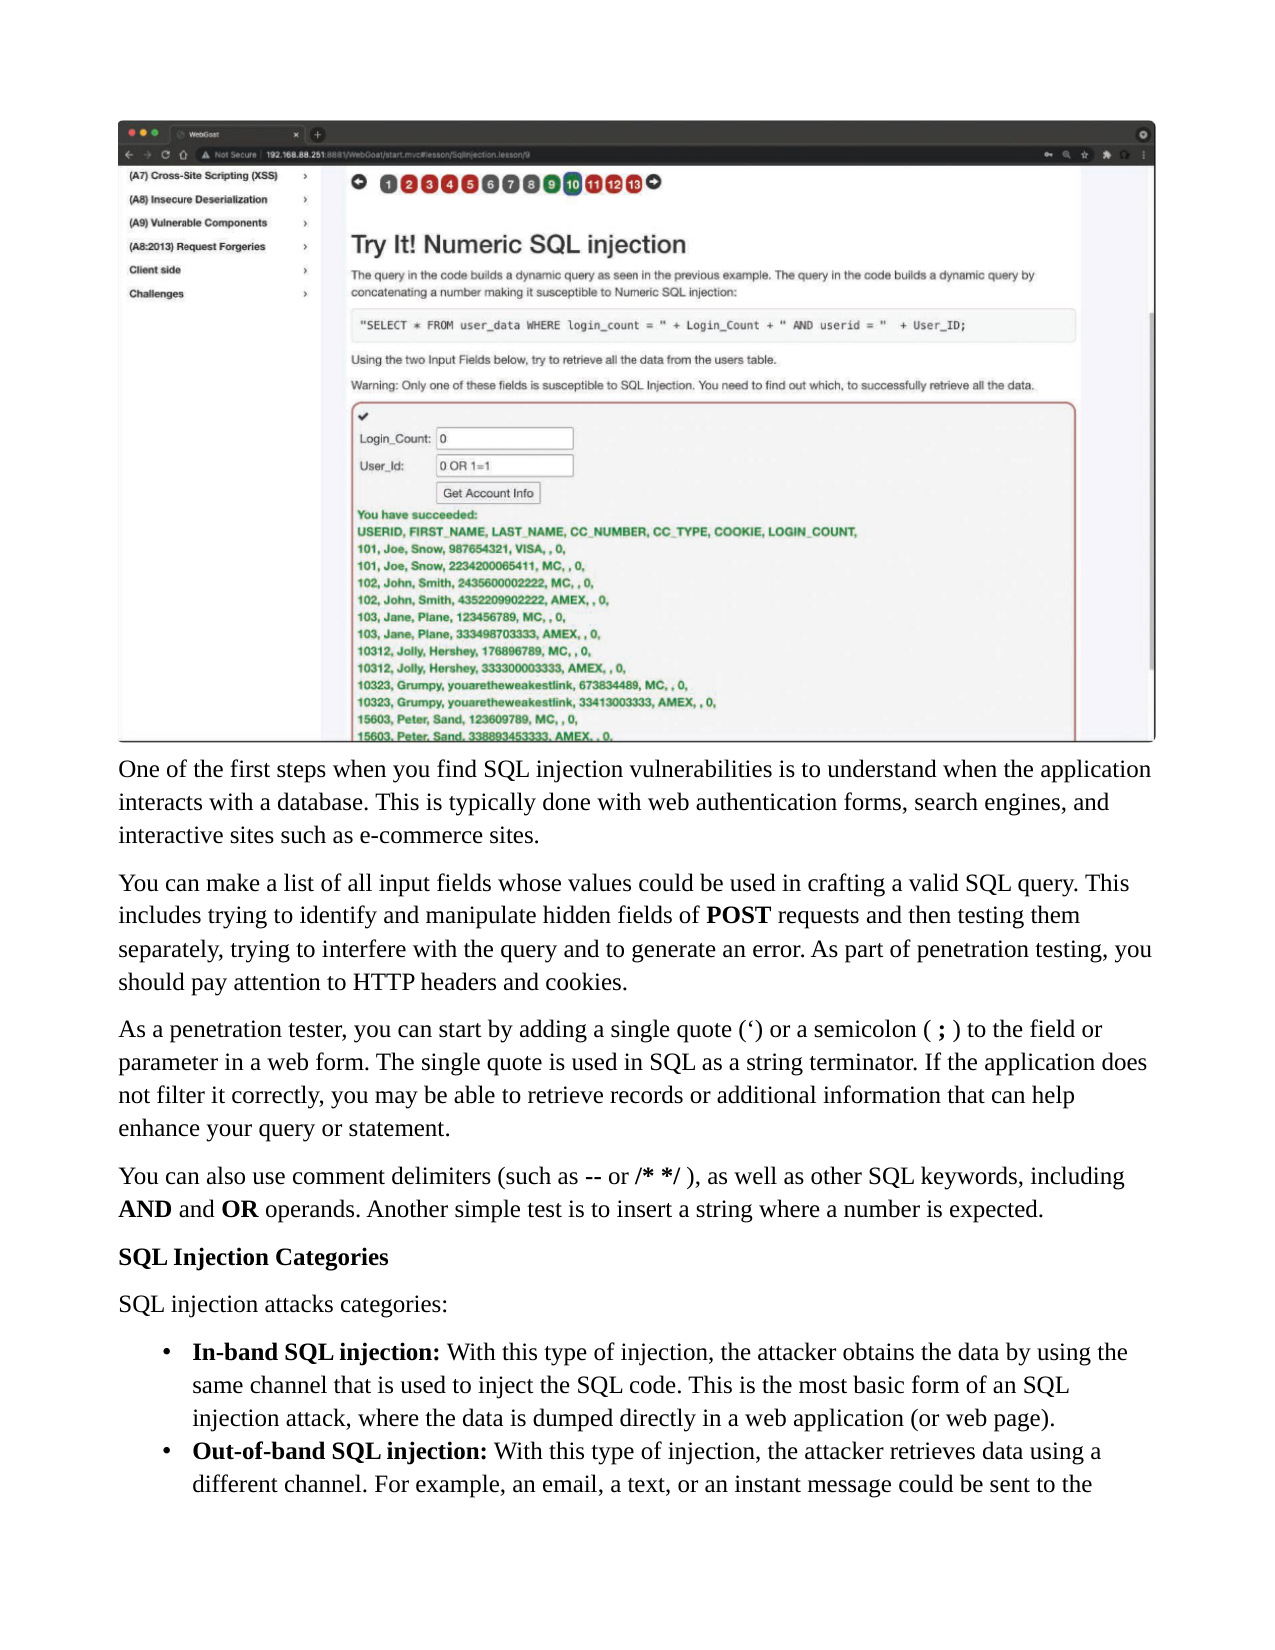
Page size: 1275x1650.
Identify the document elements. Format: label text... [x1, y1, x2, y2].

text SQL Injection Categories [118, 1242, 1157, 1270]
text SQL injection attacks categories: [118, 1289, 1157, 1318]
list In-band SQL injection: With this type of injection, the attacker obtains the data by using the same channel that is used to inject the SQL code. This is the most basic form of an SQL injection attack, where the data is dumped directly in a web application (or web page). [162, 1337, 1157, 1432]
list Out-of-band SQL injection: With this type of injection, the attacker retrieves data using a different channel. For example, an email, a text, or an instant message could be sent to the [162, 1436, 1157, 1498]
text You can make a list of all input fields whose values could be used in crafting a valid SQL query. This includes trying to identify and manipulate hidden fields of POST requests and then testing them separately, trying to interfere with the query and to generate an error. As part of penetration testing, you should pay attention to HTTP headers and cookies. [118, 868, 1157, 995]
text As a penetration tester, you can start by adding a single quote (‘) or a semicolon ( ; ) to the field or parameter in a web form. The single quote is used in SQL as a string terminator. If the application does not filter it correctly, you may be able to retrieve records or additional information that can help enhance your query or statement. [118, 1014, 1157, 1142]
text One of the first steps when you find SQL injection vulnerabilities is to understand when the application interacts with a database. This is typically done with web authentication forms, search engines, and interactive sites such as e-commerce sites. [118, 750, 1157, 849]
picture [118, 118, 1157, 750]
text You can also use comment delimiters (such as -- or /* */ ), as well as other SQL keywords, including AND and OR operands. Another simple test is to insert a string where a number is expected. [118, 1161, 1157, 1223]
